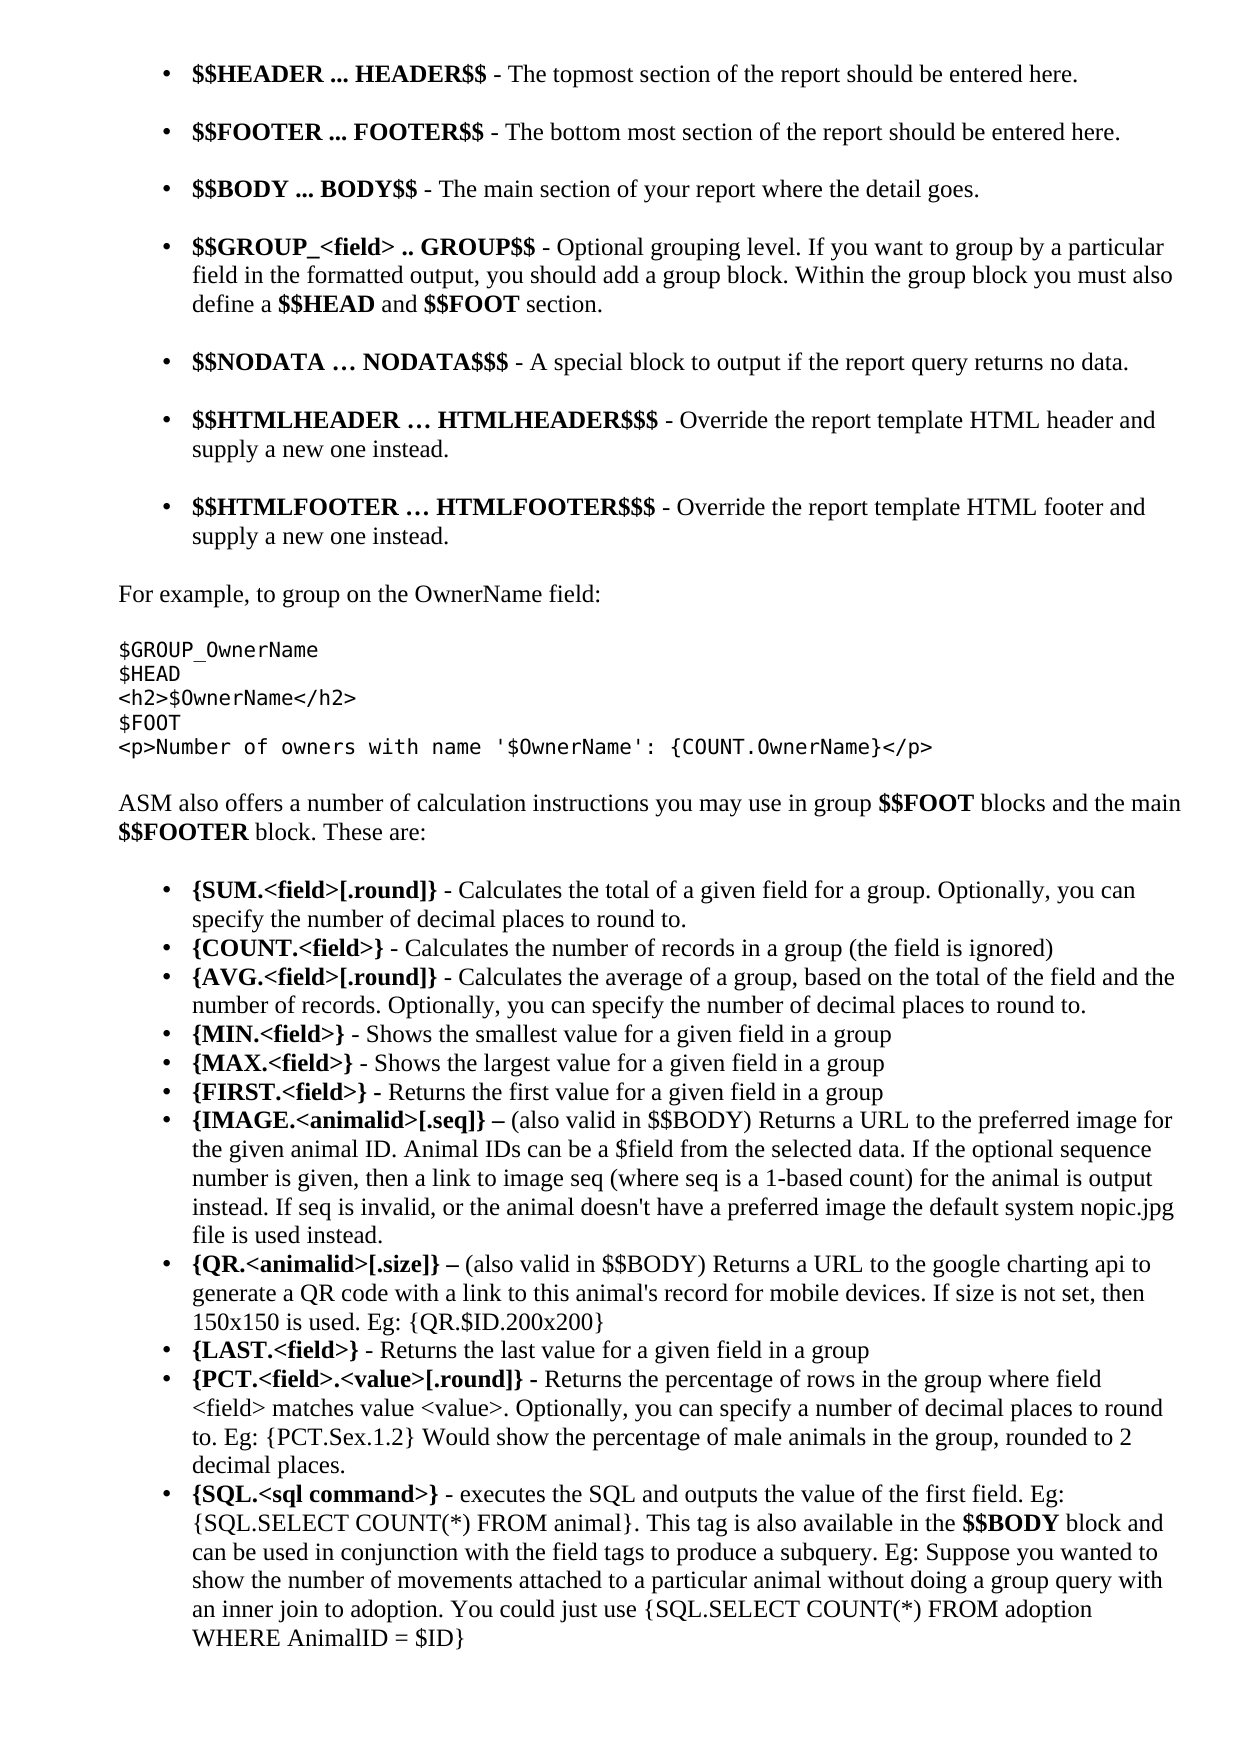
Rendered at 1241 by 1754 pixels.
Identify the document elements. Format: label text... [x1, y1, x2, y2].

list {IMAGE.<animalid>[.seq]} – (also valid in $$BODY) Returns a URL to the preferred image for the given animal ID. Animal IDs can be a $field from the selected data. If the optional sequence number is given, then a link to image seq (where seq is a 1-based count) for the animal is output instead. If seq is invalid, or the animal doesn't have a preferred image the default system nopic.jpg file is used instead. [162, 1106, 1181, 1249]
list {MIN.<field>} - Shows the smallest value for a given field in a group [162, 1019, 1181, 1048]
list $$GROUP_<field> .. GROUP$$ - Optional grouping level. If you want to group by a particular field in the formatted output, you should add a group block. Within the group block you must also define a $$HEAD and $$FOOT section. [162, 232, 1181, 318]
list $$HEADER ... HEADER$$ - The topmost section of the report should be entered here. [162, 59, 1181, 117]
text ASM also offers a number of calculation instructions you may use in group $$FOOT blocks and the main $$FOOTER block. These are: [118, 788, 1181, 846]
list $$HTMLFOOTER … HTMLFOOTER$$$ - Override the report template HTML footer and supply a new one instead. [162, 492, 1181, 550]
list {LAST.<field>} - Returns the last value for a given field in a group [162, 1336, 1181, 1364]
list {COUNT.<field>} - Calculates the number of records in a group (the field is ignored) [162, 933, 1181, 962]
text For example, to group on the OwnerName field: [118, 579, 1181, 608]
list {SQL.<sql command>} - executes the SQL and outputs the value of the first field. Eg: {SQL.SELECT COUNT(*) FROM animal}. This tag is also available in the $$BODY block and can be used in conjunction with the field tags to produce a subquery. Eg: Suppose you wanted to show the number of movements attached to a particular animal without doing a group query with an inner join to adoption. You could just use {SQL.SELECT COUNT(*) FROM adoption WHERE AnimalID = $ID} [162, 1479, 1181, 1652]
text $GROUP_OwnerName $HEAD <h2>$OwnerName</h2> $FOOT <p>Number of owners with name '$OwnerName': {COUNT.OwnerName}</p> [118, 638, 1181, 759]
list {SUM.<field>[.round]} - Calculates the total of a given field for a group. Optionally, you can specify the number of decimal places to round to. [162, 876, 1181, 933]
list $$BODY ... BODY$$ - The main section of your report where the detail goes. [162, 174, 1181, 232]
list $$HTMLHEADER … HTMLHEADER$$$ - Override the report template HTML header and supply a new one instead. [162, 406, 1181, 463]
list {PCT.<field>.<value>[.round]} - Returns the percentage of rows in the group where field <field> matches value <value>. Optionally, you can specify a number of decimal places to round to. Eg: {PCT.Sex.1.2} Would show the percentage of male animals in the group, rounded to 2 decimal places. [162, 1364, 1181, 1479]
list {MAX.<field>} - Shows the largest value for a given field in a group [162, 1048, 1181, 1077]
list $$NODATA … NODATA$$$ - A special block to output if the report query returns no data. [162, 347, 1181, 376]
list {FIRST.<field>} - Returns the first value for a given field in a group [162, 1077, 1181, 1106]
list $$FOOTER ... FOOTER$$ - The bottom most section of the report should be entered here. [162, 117, 1181, 174]
list {QR.<animalid>[.size]} – (also valid in $$BODY) Returns a URL to the google charting api to generate a QR code with a link to this animal's record for mobile devices. If size is not set, then 150x150 is used. Eg: {QR.$ID.200x200} [162, 1249, 1181, 1336]
list {AVG.<field>[.round]} - Calculates the average of a group, based on the total of the field and the number of records. Optionally, you can specify the number of decimal places to round to. [162, 962, 1181, 1019]
